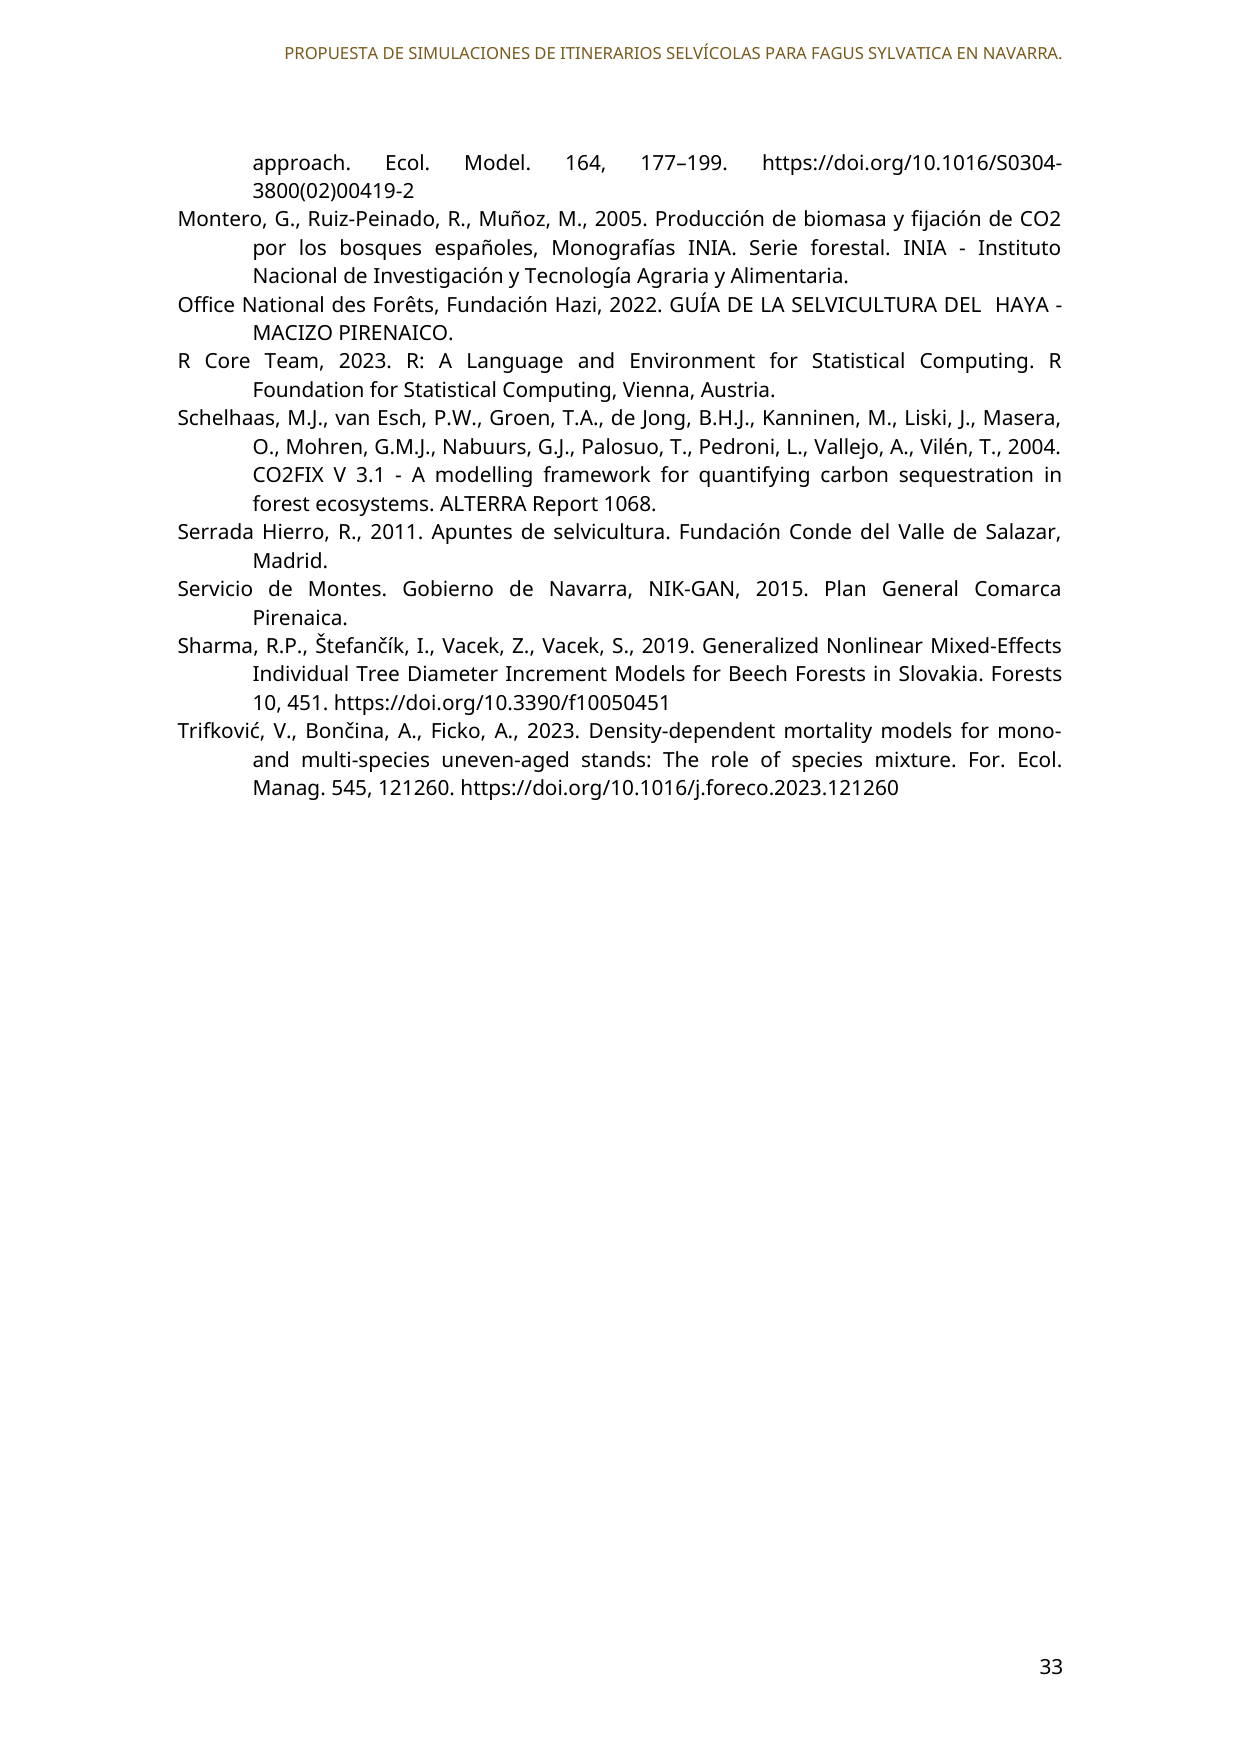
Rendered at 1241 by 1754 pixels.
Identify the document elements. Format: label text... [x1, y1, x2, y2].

text Office National des Forêts, Fundación Hazi, 2022. GUÍA DE LA SELVICULTURA DEL HAYA - MACIZO PIRENAICO. [177, 290, 1063, 347]
text Sharma, R.P., Štefančík, I., Vacek, Z., Vacek, S., 2019. Generalized Nonlinear Mixed-Effects Individual Tree Diameter Increment Models for Beech Forests in Slovakia. Forests 10, 451. https://doi.org/10.3390/f10050451 [177, 631, 1063, 716]
text R Core Team, 2023. R: A Language and Environment for Statistical Computing. R Foundation for Statistical Computing, Vienna, Austria. [177, 347, 1063, 403]
text Servicio de Montes. Gobierno de Navarra, NIK-GAN, 2015. Plan General Comarca Pirenaica. [177, 574, 1063, 631]
text Schelhaas, M.J., van Esch, P.W., Groen, T.A., de Jong, B.H.J., Kanninen, M., Liski, J., Masera, O., Mohren, G.M.J., Nabuurs, G.J., Palosuo, T., Pedroni, L., Vallejo, A., Vilén, T., 2004. CO2FIX V 3.1 - A modelling framework for quantifying carbon sequestration in forest ecosystems. ALTERRA Report 1068. [177, 403, 1063, 517]
text Trifković, V., Bončina, A., Ficko, A., 2023. Density-dependent mortality models for mono- and multi-species uneven-aged stands: The role of species mixture. For. Ecol. Manag. 545, 121260. https://doi.org/10.1016/j.foreco.2023.121260 [177, 716, 1063, 802]
text approach. Ecol. Model. 164, 177–199. https://doi.org/10.1016/S0304-3800(02)00419-2 [177, 148, 1063, 204]
text Serrada Hierro, R., 2011. Apuntes de selvicultura. Fundación Conde del Valle de Salazar, Madrid. [177, 517, 1063, 574]
text Montero, G., Ruiz-Peinado, R., Muñoz, M., 2005. Producción de biomasa y fijación de CO2 por los bosques españoles, Monografías INIA. Serie forestal. INIA - Instituto Nacional de Investigación y Tecnología Agraria y Alimentaria. [177, 204, 1063, 290]
